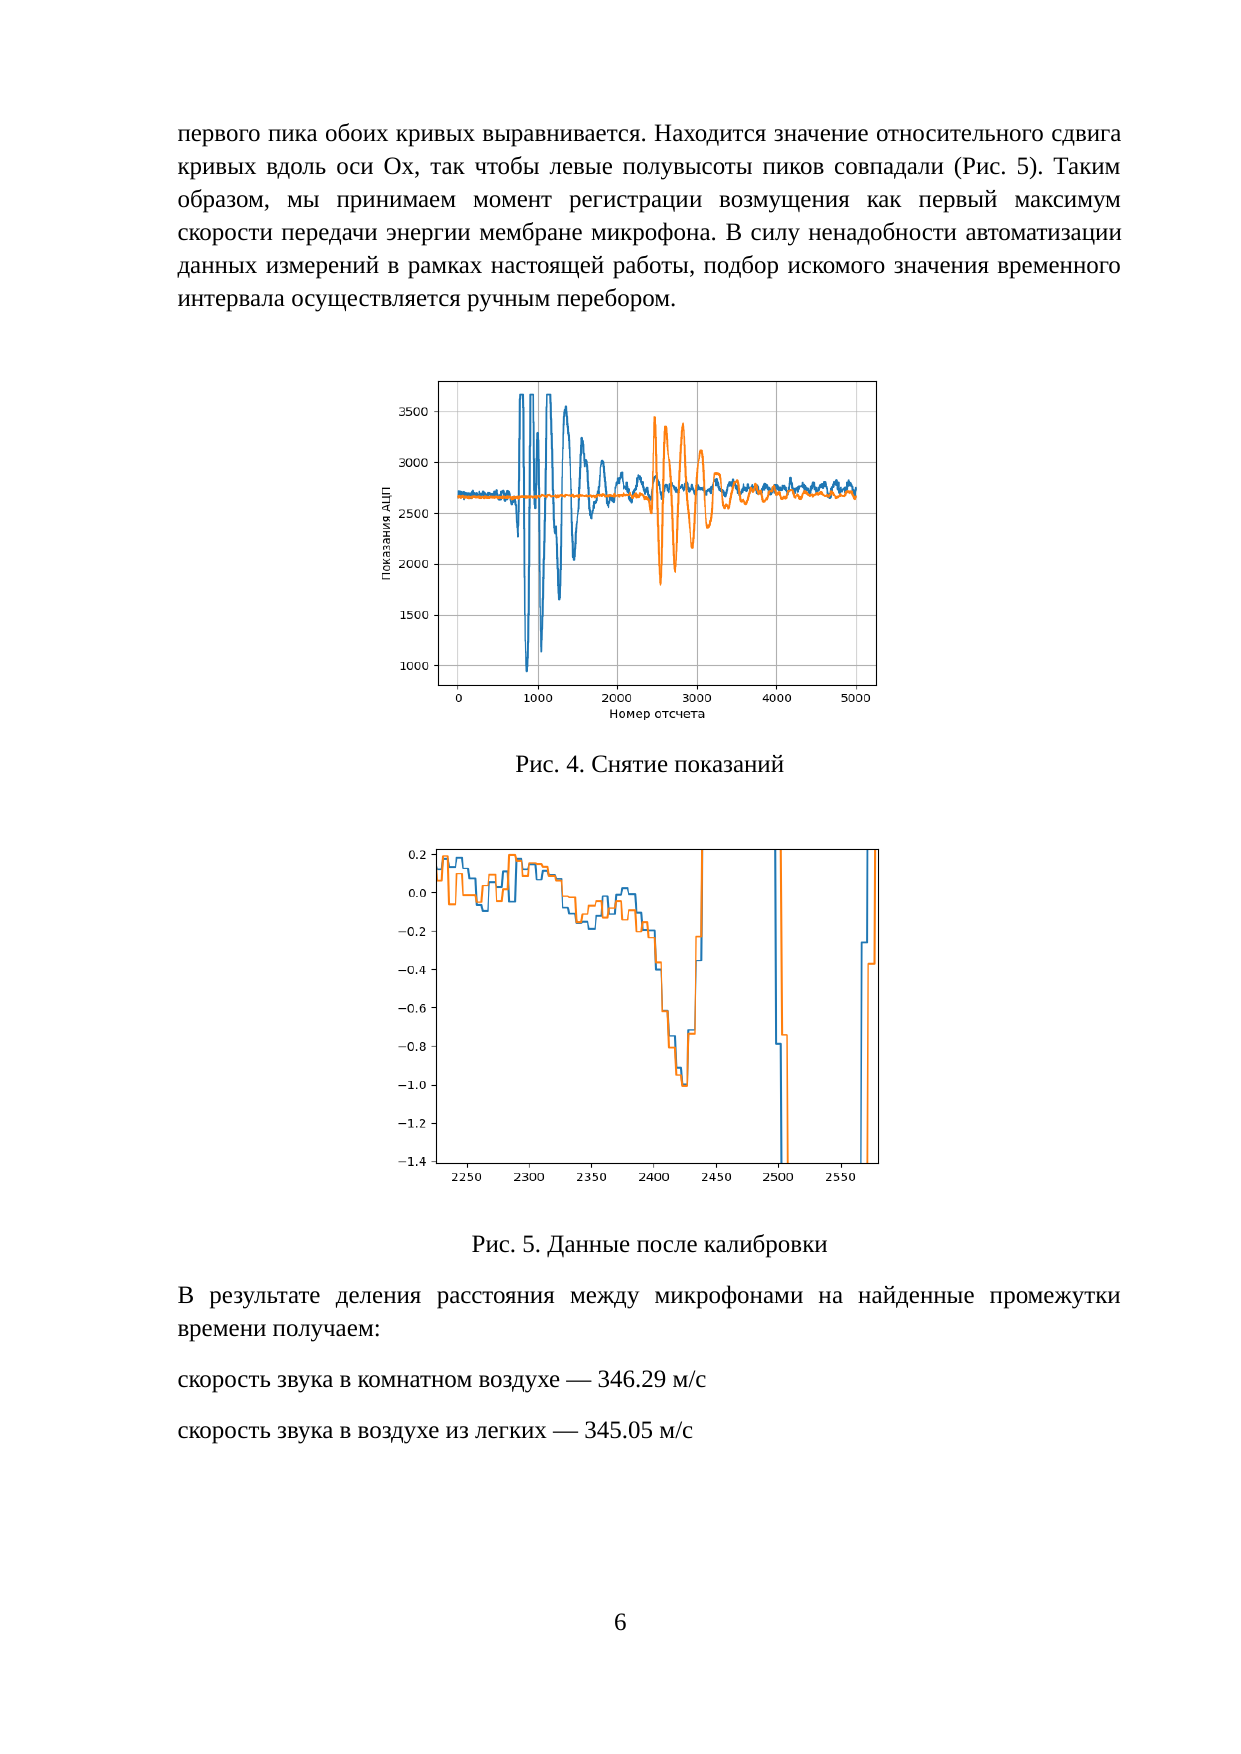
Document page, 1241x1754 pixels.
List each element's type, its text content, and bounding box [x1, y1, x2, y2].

text первого пика обоих кривых выравнивается. Находится значение относительного сдвига кривых вдоль оси Ох, так чтобы левые полувысоты пиков совпадали (Рис. 5). Таким образом, мы принимаем момент регистрации возмущения как первый максимум скорости передачи энергии мембране микрофона. В силу ненадобности автоматизации данных измерений в рамках настоящей работы, подбор искомого значения временного интервала осуществляется ручным перебором. [177, 118, 1122, 312]
text В результате деления расстояния между микрофонами на найденные промежутки времени получаем: [177, 1280, 1122, 1342]
text Рис. 4. Снятие показаний [177, 749, 1122, 778]
text скорость звука в воздухе из легких — 345.05 м/с [177, 1415, 1122, 1443]
text скорость звука в комнатном воздухе — 346.29 м/с [177, 1364, 1122, 1393]
picture [367, 333, 932, 728]
picture [364, 800, 935, 1208]
text Рис. 5. Данные после калибровки [177, 1229, 1122, 1258]
